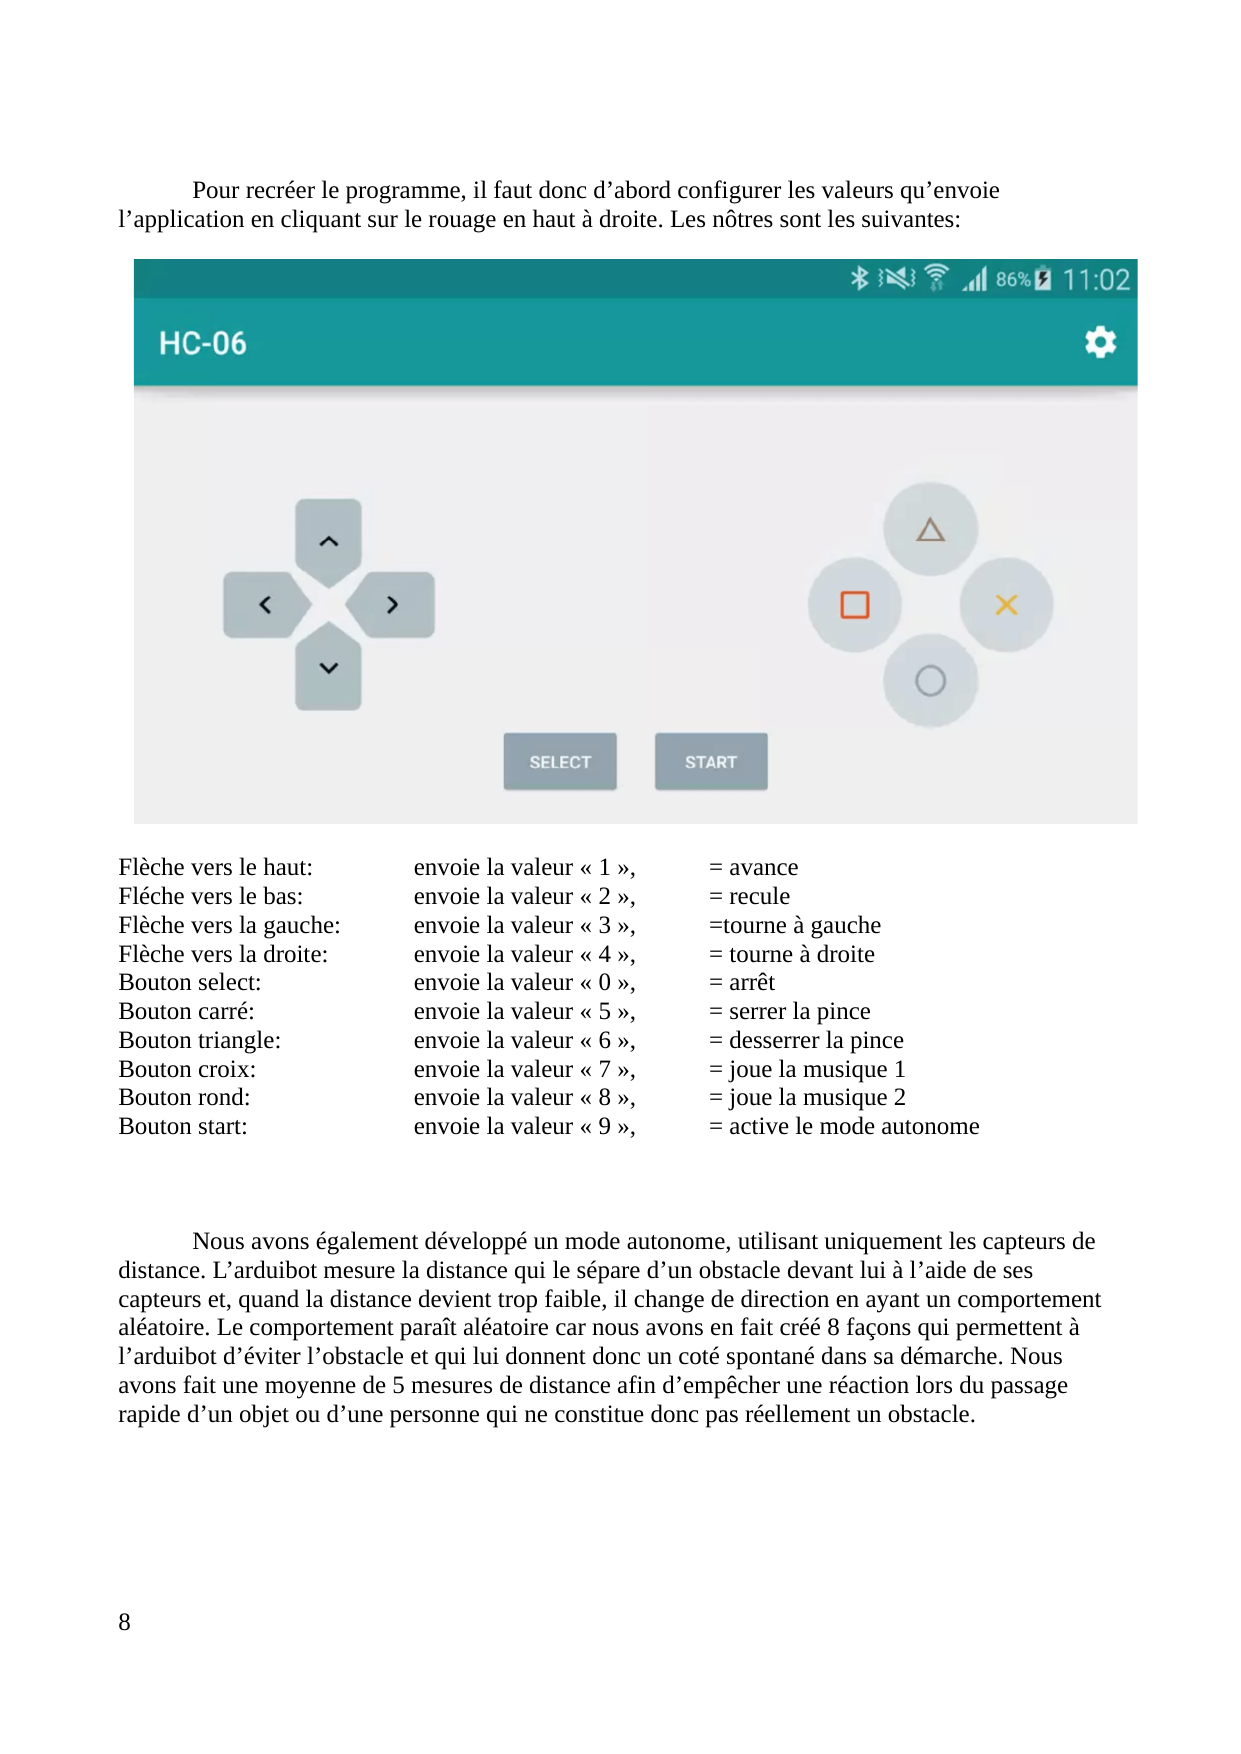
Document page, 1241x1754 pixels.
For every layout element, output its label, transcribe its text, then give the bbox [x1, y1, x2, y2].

text Bouton triangle: envoie la valeur « 6 », = desserrer la pince [118, 1025, 1122, 1054]
text Flèche vers la droite: envoie la valeur « 4 », = tourne à droite [118, 939, 1122, 967]
text Bouton select: envoie la valeur « 0 », = arrêt [118, 967, 1122, 996]
text Pour recréer le programme, il faut donc d’abord configurer les valeurs qu’envoie l’application en cliquant sur le rouage en haut à droite. Les nôtres sont les suivantes: [118, 176, 1122, 233]
text Flèche vers la gauche: envoie la valeur « 3 », =tourne à gauche [118, 910, 1122, 939]
text Bouton start: envoie la valeur « 9 », = active le mode autonome [118, 1111, 1122, 1140]
text Bouton carré: envoie la valeur « 5 », = serrer la pince [118, 996, 1122, 1025]
text Flèche vers le haut: envoie la valeur « 1 », = avance [118, 852, 1122, 881]
text Bouton croix: envoie la valeur « 7 », = joue la musique 1 [118, 1054, 1122, 1082]
picture [133, 259, 1138, 824]
text Fléche vers le bas: envoie la valeur « 2 », = recule [118, 881, 1122, 910]
text Bouton rond: envoie la valeur « 8 », = joue la musique 2 [118, 1082, 1122, 1111]
text Nous avons également développé un mode autonome, utilisant uniquement les capteurs de distance. L’arduibot mesure la distance qui le sépare d’un obstacle devant lui à l’aide de ses capteurs et, quand la distance devient trop faible, il change de direction en ayant un comportement aléatoire. Le comportement paraît aléatoire car nous avons en fait créé 8 façons qui permettent à l’arduibot d’éviter l’obstacle et qui lui donnent donc un coté spontané dans sa démarche. Nous avons fait une moyenne de 5 mesures de distance afin d’empêcher une réaction lors du passage rapide d’un objet ou d’une personne qui ne constitue donc pas réellement un obstacle. [118, 1226, 1122, 1427]
